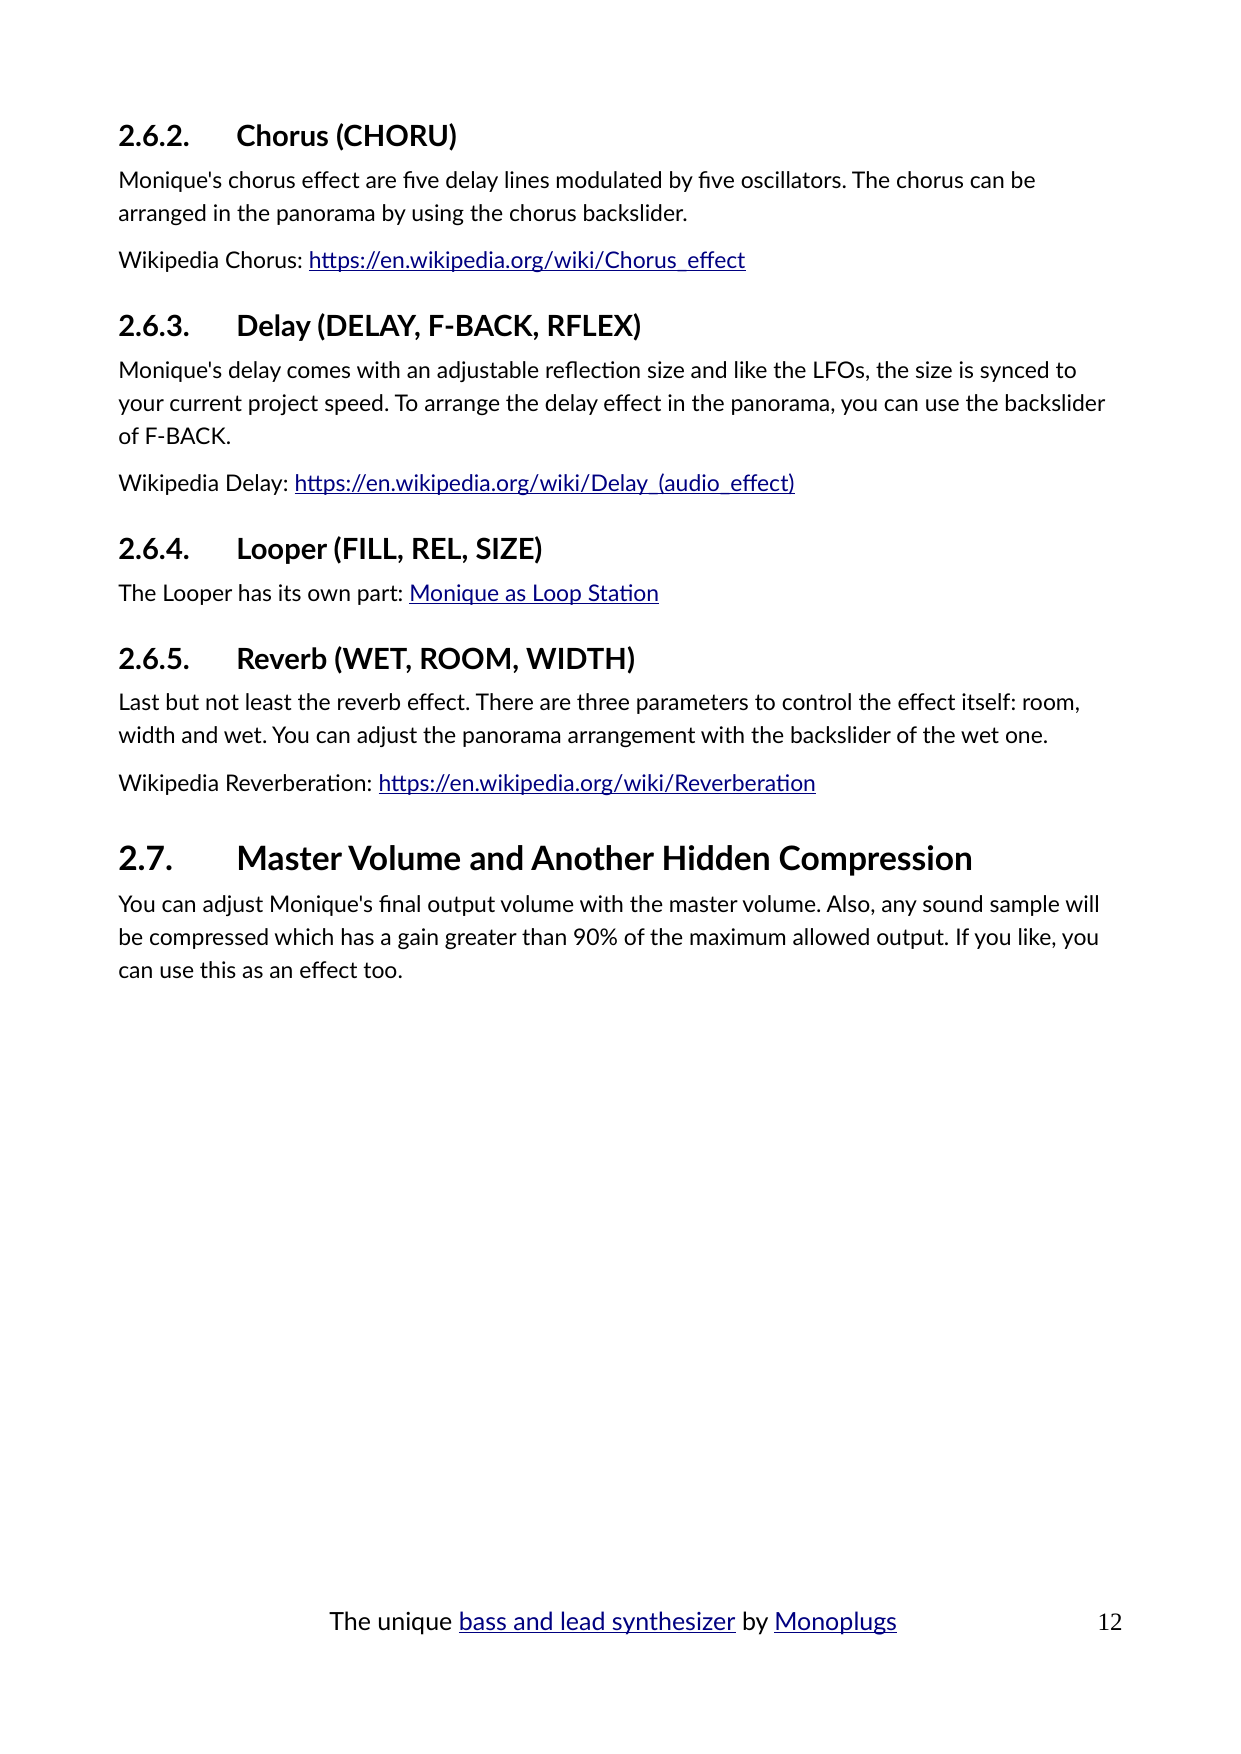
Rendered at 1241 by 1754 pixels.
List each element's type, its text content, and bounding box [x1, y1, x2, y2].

subtitle Delay (DELAY, F-BACK, RFLEX) [118, 308, 1122, 343]
text Wikipedia Reverberation: https://en.wikipedia.org/wiki/Reverberation [118, 768, 1122, 796]
text Last but not least the reverb effect. There are three parameters to control the effect itself: room, width and wet. You can adjust the panorama arrangement with the backslider of the wet one. [118, 688, 1122, 748]
subtitle Reverb (WET, ROOM, WIDTH) [118, 641, 1122, 676]
text You can adjust Monique's final output volume with the master volume. Also, any sound sample will be compressed which has a gain greater than 90% of the maximum allowed output. If you like, you can use this as an effect too. [118, 890, 1122, 983]
subtitle Chorus (CHORU) [118, 118, 1122, 153]
text Wikipedia Delay: https://en.wikipedia.org/wiki/Delay_(audio_effect) [118, 469, 1122, 496]
subtitle Looper (FILL, REL, SIZE) [118, 531, 1122, 566]
text Monique's chorus effect are five delay lines modulated by five oscillators. The chorus can be arranged in the panorama by using the chorus backslider. [118, 166, 1122, 226]
text Monique's delay comes with an adjustable reflection size and like the LFOs, the size is synced to your current project speed. To arrange the delay effect in the panorama, you can use the backslider of F-BACK. [118, 356, 1122, 449]
text The Looper has its own part: Monique as Loop Station [118, 578, 1122, 606]
subtitle Master Volume and Another Hidden Compression [118, 837, 1122, 877]
text Wikipedia Chorus: https://en.wikipedia.org/wiki/Chorus_effect [118, 246, 1122, 273]
